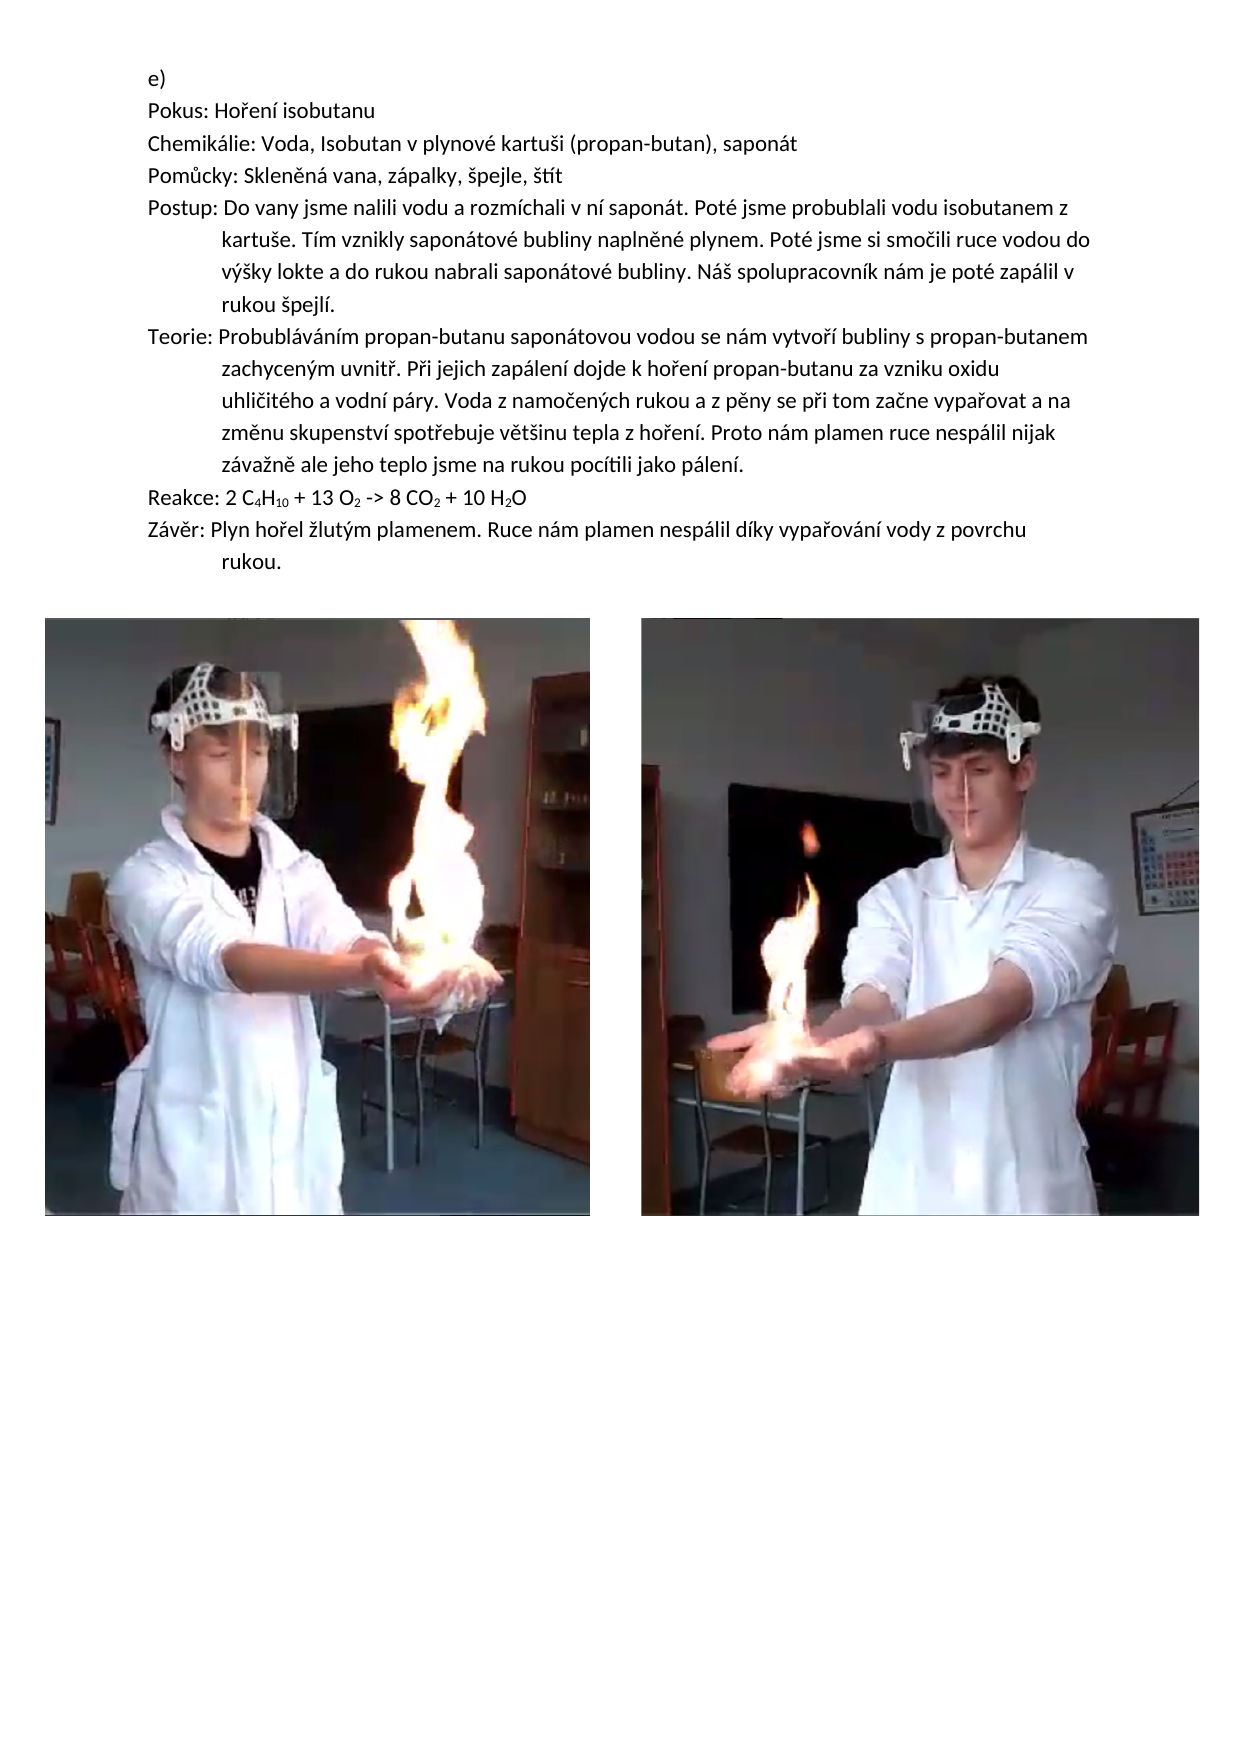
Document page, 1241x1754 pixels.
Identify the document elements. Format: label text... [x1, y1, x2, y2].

list Teorie: Probubláváním propan-butanu saponátovou vodou se nám vytvoří bubliny s propan-butanem zachyceným uvnitř. Při jejich zapálení dojde k hoření propan-butanu za vzniku oxidu uhličitého a vodní páry. Voda z namočených rukou a z pěny se při tom začne vypařovat a na změnu skupenství spotřebuje většinu tepla z hoření. Proto nám plamen ruce nespálil nijak závažně ale jeho teplo jsme na rukou pocítili jako pálení. [148, 322, 1093, 479]
list Závěr: Plyn hořel žlutým plamenem. Ruce nám plamen nespálil díky vypařování vody z povrchu rukou. [148, 515, 1093, 575]
picture [641, 618, 1200, 1216]
list Reakce: 2 C4H10 + 13 O2 -> 8 CO2 + 10 H2O [148, 483, 1093, 511]
list Postup: Do vany jsme nalili vodu a rozmíchali v ní saponát. Poté jsme probublali vodu isobutanem z kartuše. Tím vznikly saponátové bubliny naplněné plynem. Poté jsme si smočili ruce vodou do výšky lokte a do rukou nabrali saponátové bubliny. Náš spolupracovník nám je poté zapálil v rukou špejlí. [148, 193, 1093, 318]
list Pokus: Hoření isobutanu [148, 97, 1093, 124]
list Chemikálie: Voda, Isobutan v plynové kartuši (propan-butan), saponát [148, 129, 1093, 157]
picture [45, 618, 590, 1216]
list Pomůcky: Skleněná vana, zápalky, špejle, štít [148, 161, 1093, 189]
list e) [148, 64, 1093, 92]
